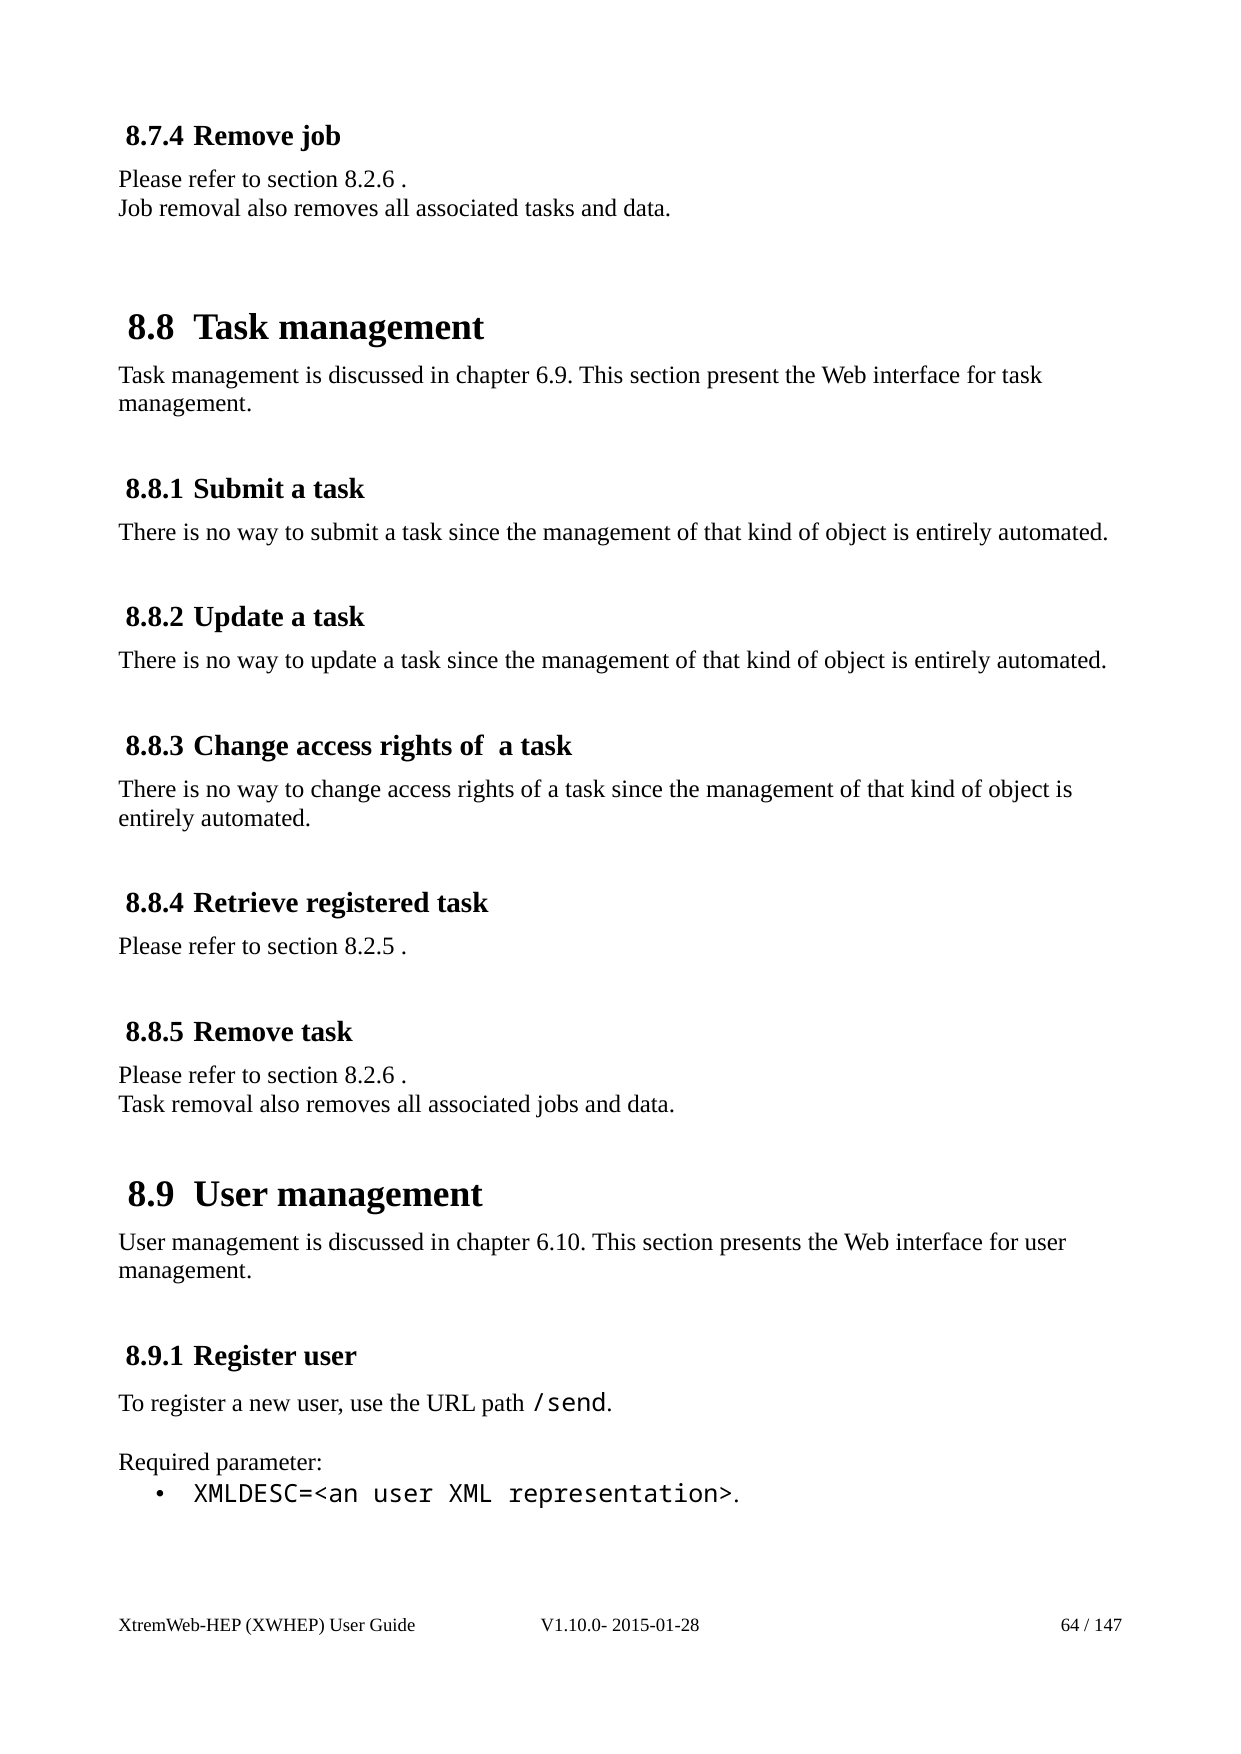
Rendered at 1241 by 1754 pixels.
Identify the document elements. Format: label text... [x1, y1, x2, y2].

text There is no way to update a task since the management of that kind of object is entirely automated. [118, 646, 1122, 674]
text Please refer to section8.2.5. [118, 931, 1122, 960]
text There is no way to change access rights of a task since the management of that kind of object is entirely automated. [118, 774, 1122, 832]
subtitle Task management [118, 304, 1122, 347]
list XMLDESC=<an user XML representation>. [156, 1476, 1122, 1510]
text Please refer to section8.2.6. [118, 1060, 1122, 1089]
text Task removal also removes all associated jobs and data. [118, 1089, 1122, 1117]
text To register a new user, use the URL path /send. [118, 1384, 1122, 1418]
text Required parameter: [118, 1447, 1122, 1476]
subtitle User management [118, 1171, 1122, 1214]
subtitle Retrieve registered task [118, 885, 1122, 919]
text Please refer to section8.2.6. [118, 164, 1122, 193]
subtitle Register user [118, 1338, 1122, 1372]
text There is no way to submit a task since the management of that kind of object is entirely automated. [118, 517, 1122, 546]
subtitle Update a task [118, 599, 1122, 633]
subtitle Remove task [118, 1014, 1122, 1047]
text User management is discussed in chapter 6.10. This section presents the Web interface for user management. [118, 1227, 1122, 1284]
text Task management is discussed in chapter 6.9. This section present the Web interface for task management. [118, 360, 1122, 417]
text Job removal also removes all associated tasks and data. [118, 193, 1122, 222]
subtitle Change access rights of a task [118, 728, 1122, 762]
subtitle Submit a task [118, 471, 1122, 504]
subtitle Remove job [118, 118, 1122, 152]
